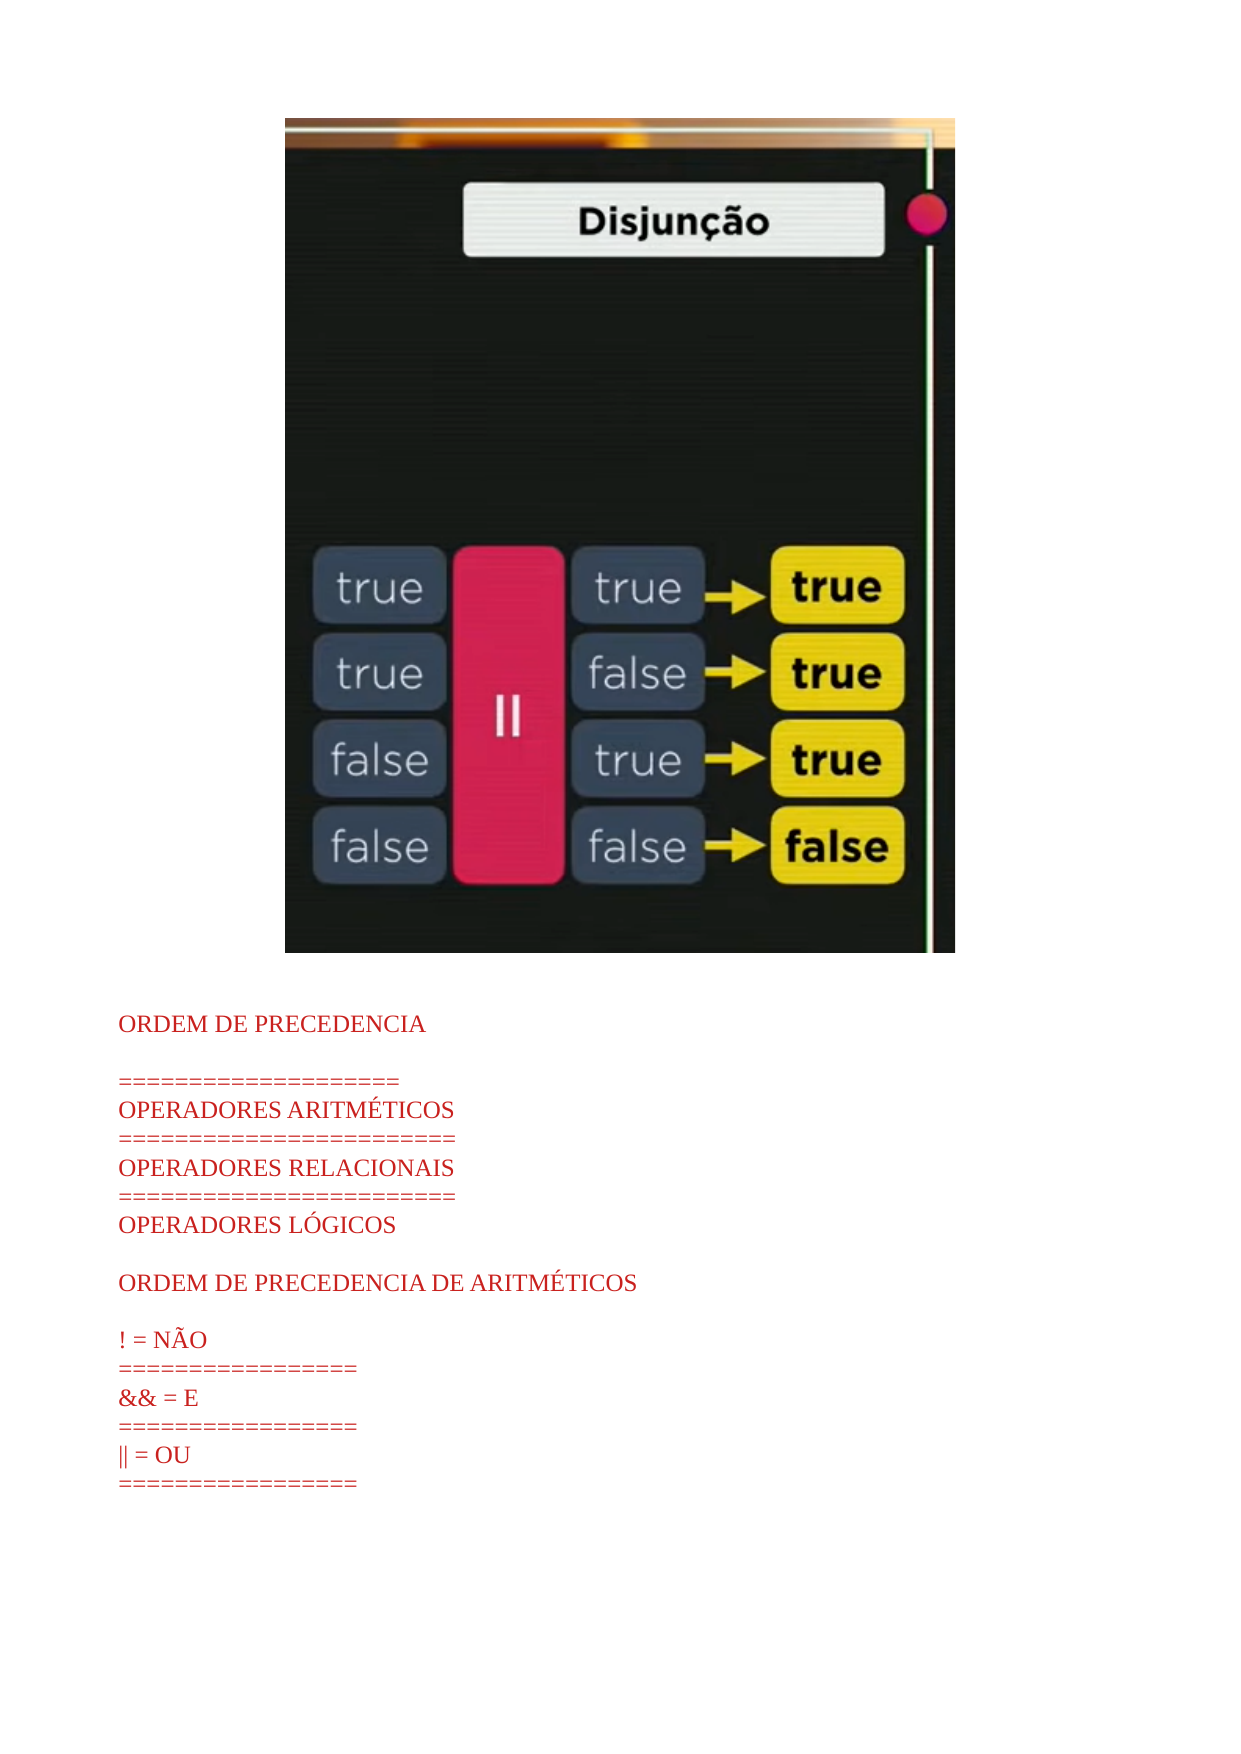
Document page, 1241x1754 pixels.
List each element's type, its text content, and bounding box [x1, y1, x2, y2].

text ======================== [118, 1124, 1122, 1153]
text ORDEM DE PRECEDENCIA DE ARITMÉTICOS [118, 1268, 1122, 1297]
text ORDEM DE PRECEDENCIA [118, 1009, 1122, 1038]
text ================= [118, 1469, 1122, 1498]
text || = OU [118, 1441, 1122, 1469]
text ================= [118, 1354, 1122, 1383]
text ==================== [118, 1067, 1122, 1096]
text ================= [118, 1412, 1122, 1441]
text OPERADORES RELACIONAIS [118, 1153, 1122, 1182]
picture [285, 118, 956, 953]
text ! = NÃO [118, 1326, 1122, 1354]
text ======================== [118, 1182, 1122, 1211]
text OPERADORES ARITMÉTICOS [118, 1096, 1122, 1124]
text && = E [118, 1383, 1122, 1412]
text OPERADORES LÓGICOS [118, 1211, 1122, 1239]
